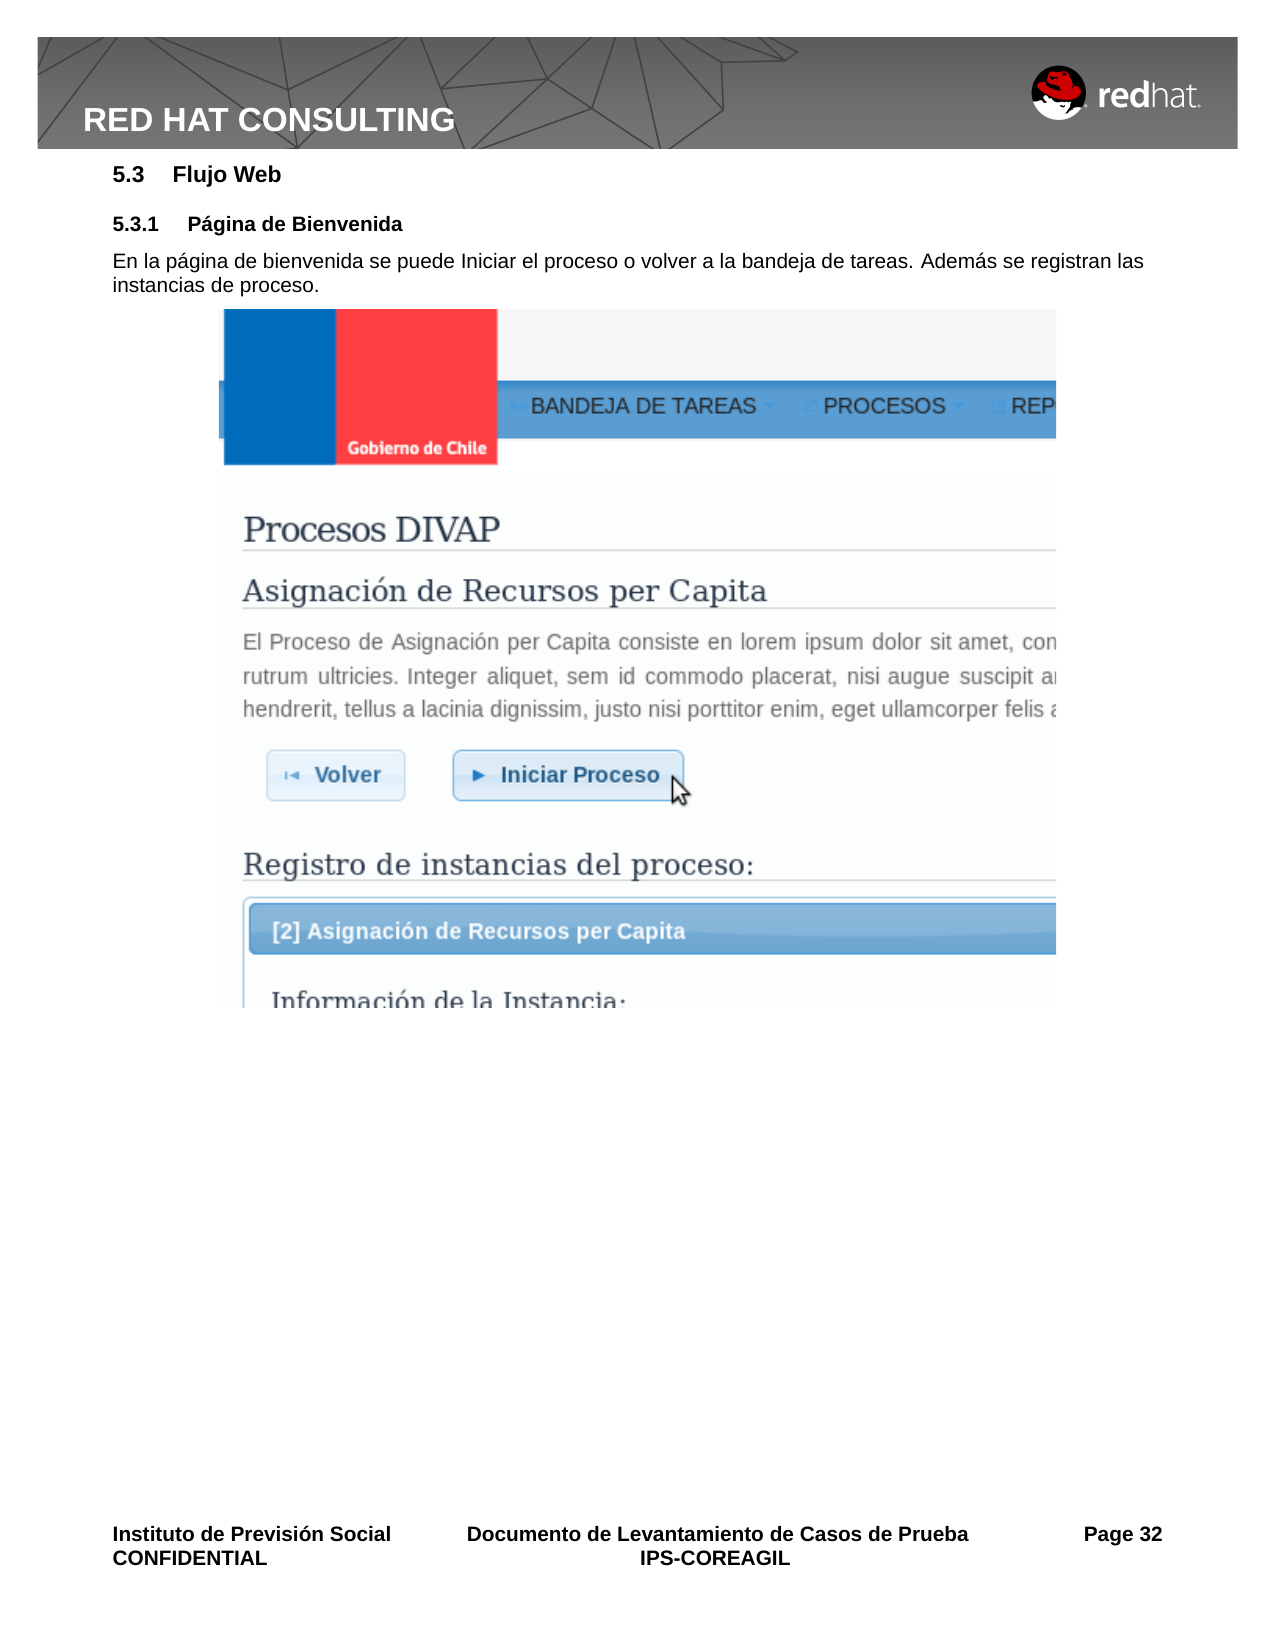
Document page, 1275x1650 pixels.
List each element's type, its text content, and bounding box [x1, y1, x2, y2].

text En la página de bienvenida se puede Iniciar el proceso o volver a la bandeja de tareas. Además se registran las instancias de proceso. [112, 249, 1162, 297]
subtitle Flujo Web [112, 161, 1162, 187]
picture [218, 309, 1057, 1008]
picture [37, 37, 1238, 149]
subtitle Página de Bienvenida [112, 212, 1162, 236]
